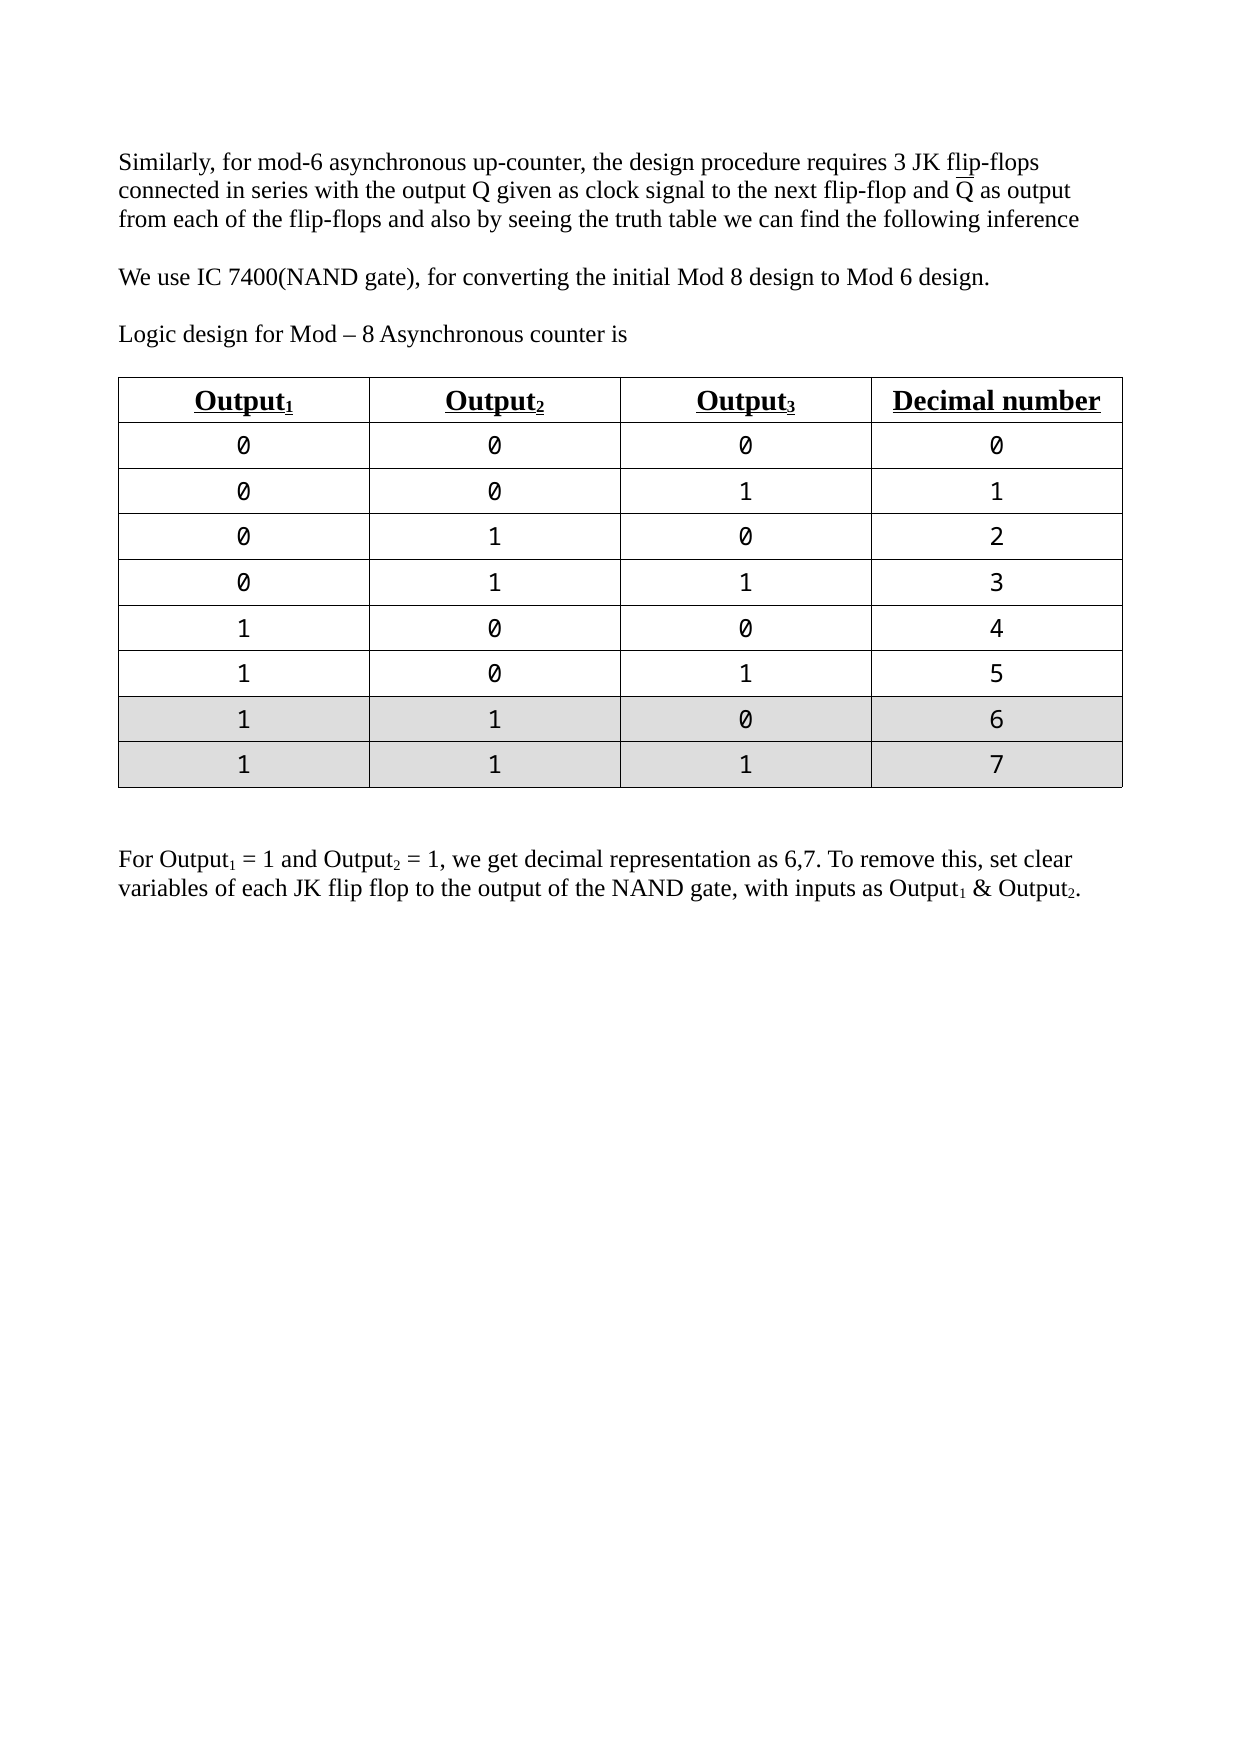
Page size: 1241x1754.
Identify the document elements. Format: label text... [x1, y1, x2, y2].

table_header Output1 [119, 378, 369, 422]
table_cell 1 [621, 651, 871, 696]
table_cell 0 [621, 514, 871, 559]
table_cell 1 [370, 560, 620, 604]
table_cell 0 [872, 423, 1122, 468]
table_header Decimal number [872, 378, 1122, 422]
table_cell 1 [119, 697, 369, 741]
table_cell 5 [872, 651, 1122, 696]
table_cell 1 [621, 742, 871, 787]
table_cell 1 [119, 651, 369, 696]
text We use IC 7400(NAND gate), for converting the initial Mod 8 design to Mod 6 design. [118, 262, 1122, 291]
table_cell 7 [872, 742, 1122, 787]
table_cell 0 [621, 697, 871, 741]
text Similarly, for mod-6 asynchronous up-counter, the design procedure requires 3 JK flip-flops connected in series with the output Q given as clock signal to the next flip-flop and Q as output from each of the flip-flops and also by seeing the truth table we can find the following inference [118, 147, 1122, 233]
text For Output1 = 1 and Output2 = 1, we get decimal representation as 6,7. To remove this, set clear variables of each JK flip flop to the output of the NAND gate, with inputs as Output1 & Output2. [118, 844, 1122, 902]
table_cell 1 [872, 469, 1122, 513]
table_cell 1 [370, 514, 620, 559]
table_cell 1 [621, 469, 871, 513]
table_cell 0 [621, 423, 871, 468]
table_cell 0 [370, 469, 620, 513]
table_cell 0 [370, 606, 620, 650]
text Logic design for Mod – 8 Asynchronous counter is [118, 319, 1122, 348]
table_cell 3 [872, 560, 1122, 604]
table_cell 0 [119, 514, 369, 559]
table_cell 2 [872, 514, 1122, 559]
table_header Output3 [621, 378, 871, 422]
table_cell 0 [119, 469, 369, 513]
table_cell 4 [872, 606, 1122, 650]
table_cell 0 [370, 423, 620, 468]
table_cell 1 [370, 697, 620, 741]
table_cell 0 [621, 606, 871, 650]
table_cell 1 [119, 742, 369, 787]
table_cell 1 [119, 606, 369, 650]
table_cell 1 [621, 560, 871, 604]
table_cell 1 [370, 742, 620, 787]
table_cell 0 [119, 560, 369, 604]
table_header Output2 [370, 378, 620, 422]
table_cell 0 [370, 651, 620, 696]
table_cell 0 [119, 423, 369, 468]
table_cell 6 [872, 697, 1122, 741]
